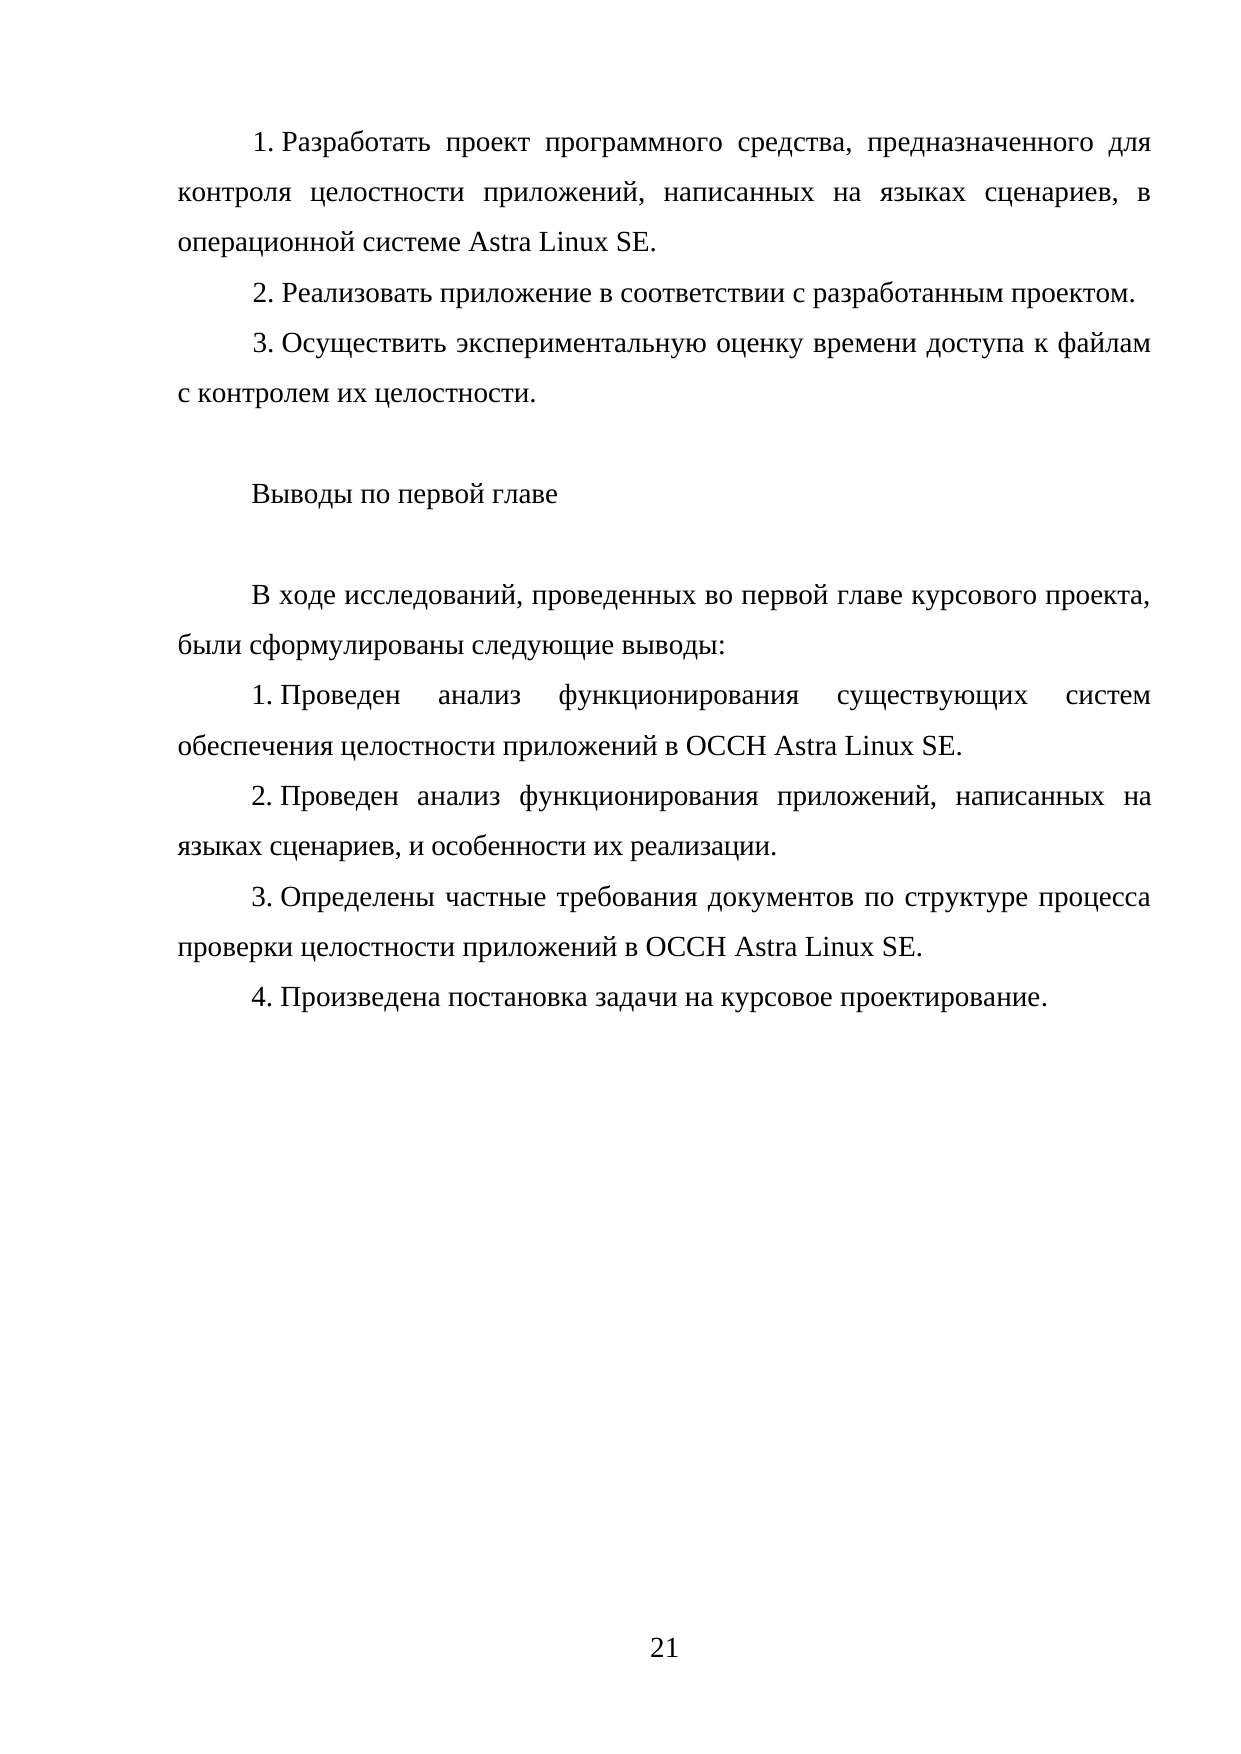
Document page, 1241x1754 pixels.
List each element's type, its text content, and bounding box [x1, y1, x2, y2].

list Проведен анализ функционирования приложений, написанных на языках сценариев, и особенности их реализации. [177, 778, 1152, 862]
list Проведен анализ функционирования существующих систем обеспечения целостности приложений в ОССН Astra Linux SE. [177, 677, 1152, 761]
list Произведена постановка задачи на курсовое проектирование. [177, 979, 1152, 1013]
list Разработать проект программного средства, предназначенного для контроля целостности приложений, написанных на языках сценариев, в операционной системе Astra Linux SE. [177, 124, 1152, 258]
list Определены частные требования документов по структуре процесса проверки целостности приложений в ОССН Astra Linux SE. [177, 879, 1152, 962]
text Выводы по первой главе [177, 476, 1152, 510]
text В ходе исследований, проведенных во первой главе курсового проекта, были сформулированы следующие выводы: [177, 577, 1152, 661]
list Осуществить экспериментальную оценку времени доступа к файлам с контролем их целостности. [177, 325, 1152, 409]
list Реализовать приложение в соответствии с разработанным проектом. [177, 275, 1152, 308]
